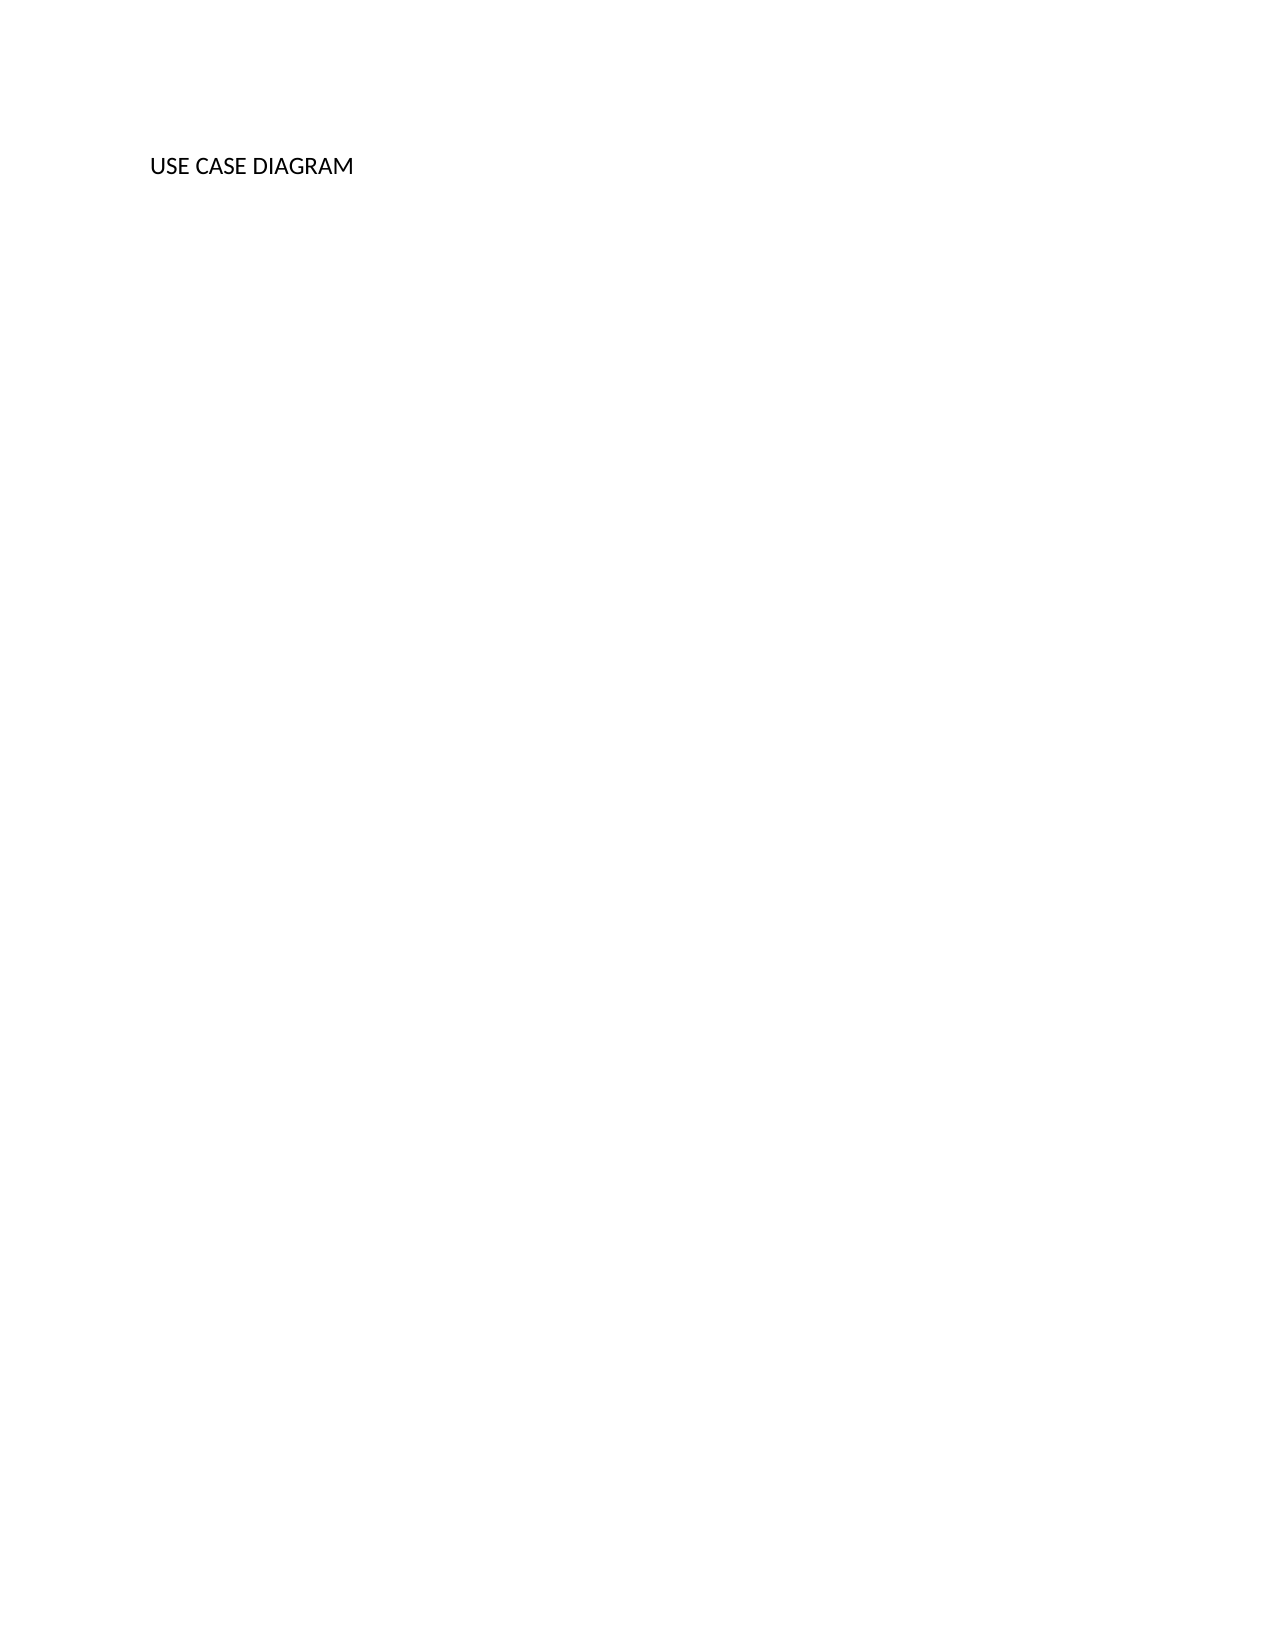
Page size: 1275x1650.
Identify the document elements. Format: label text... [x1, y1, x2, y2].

text USE CASE DIAGRAM [150, 150, 1125, 181]
